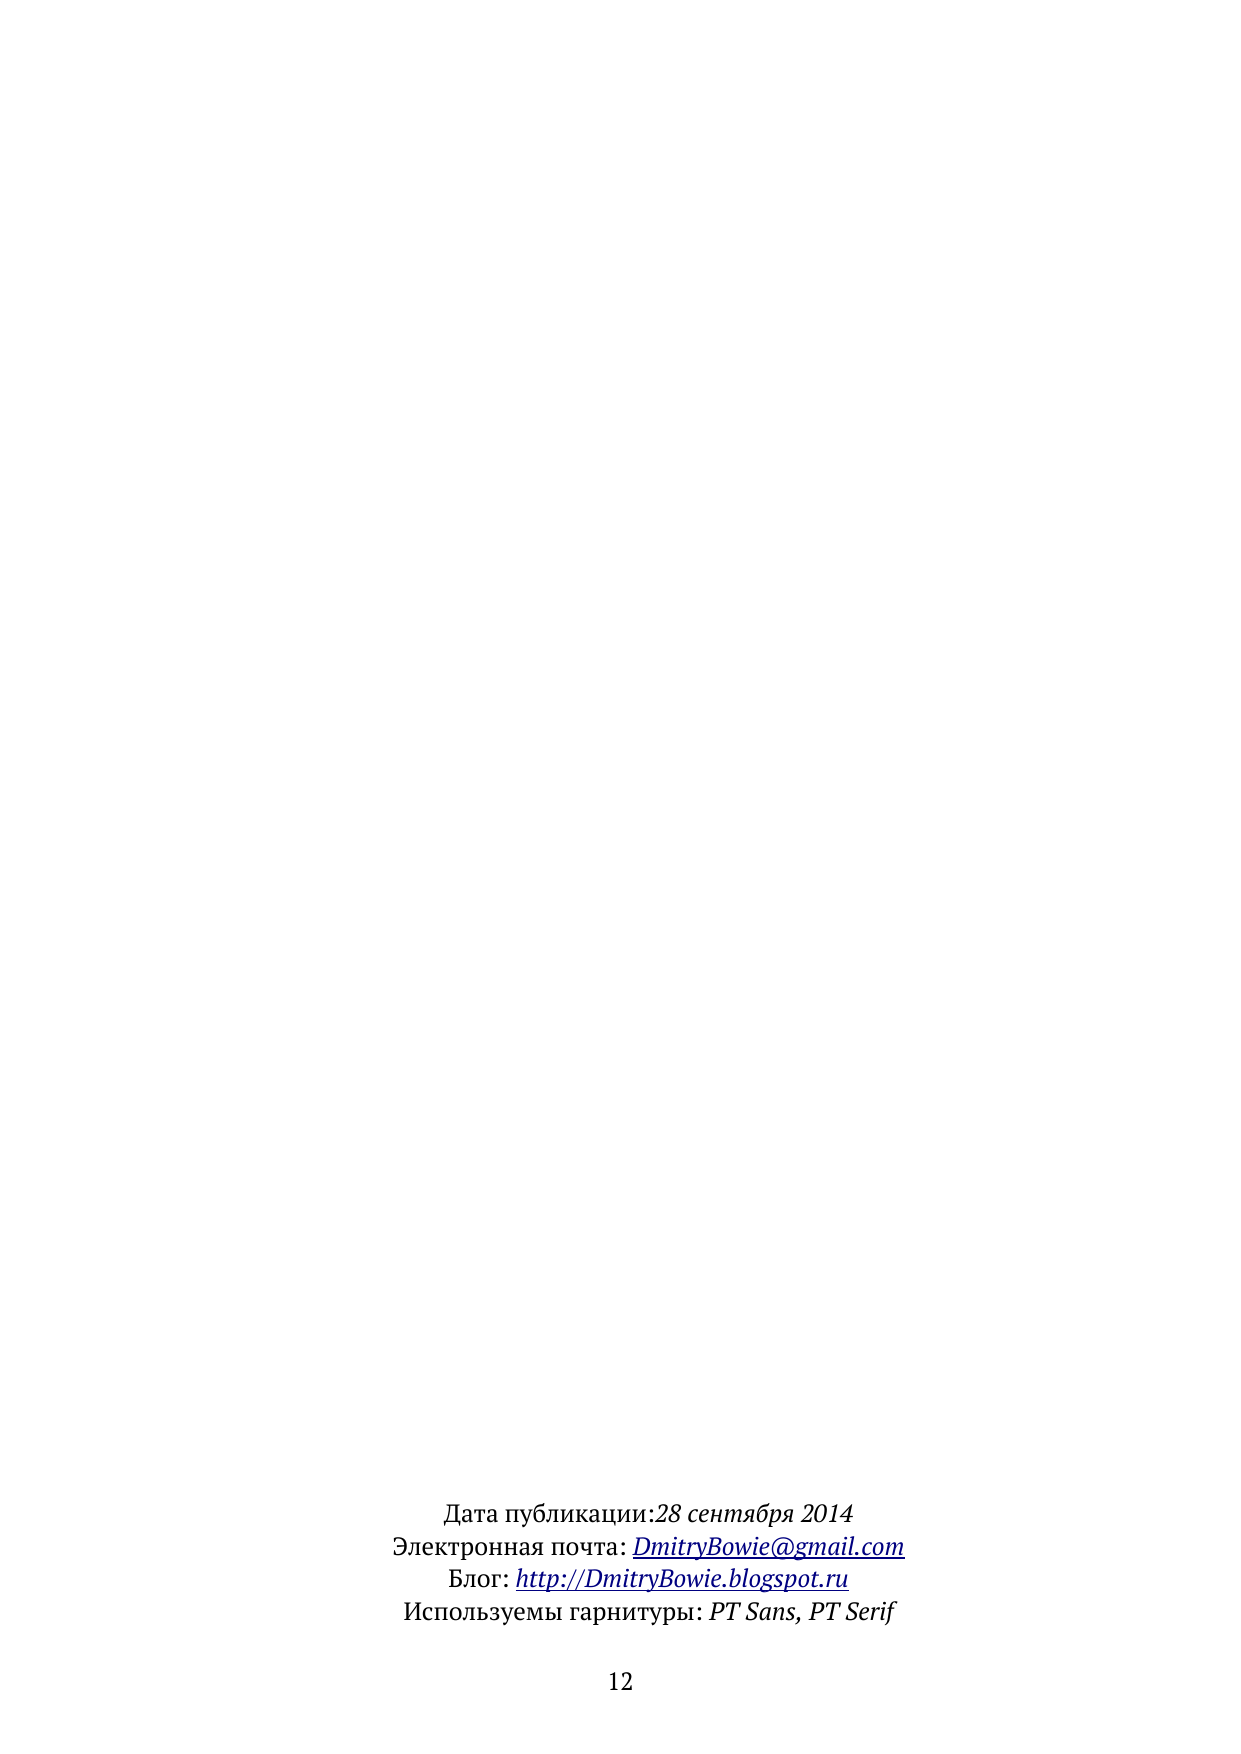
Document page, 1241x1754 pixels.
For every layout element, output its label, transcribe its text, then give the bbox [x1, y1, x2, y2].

text Блог: http://DmitryBowie.blogspot.ru [177, 1562, 1122, 1594]
text Используемы гарнитуры: PT Sans, PT Serif [177, 1594, 1122, 1627]
text Дата публикации:28 сентября 2014 [177, 1497, 1122, 1530]
text Электронная почта: DmitryBowie@gmail.com [177, 1530, 1122, 1562]
